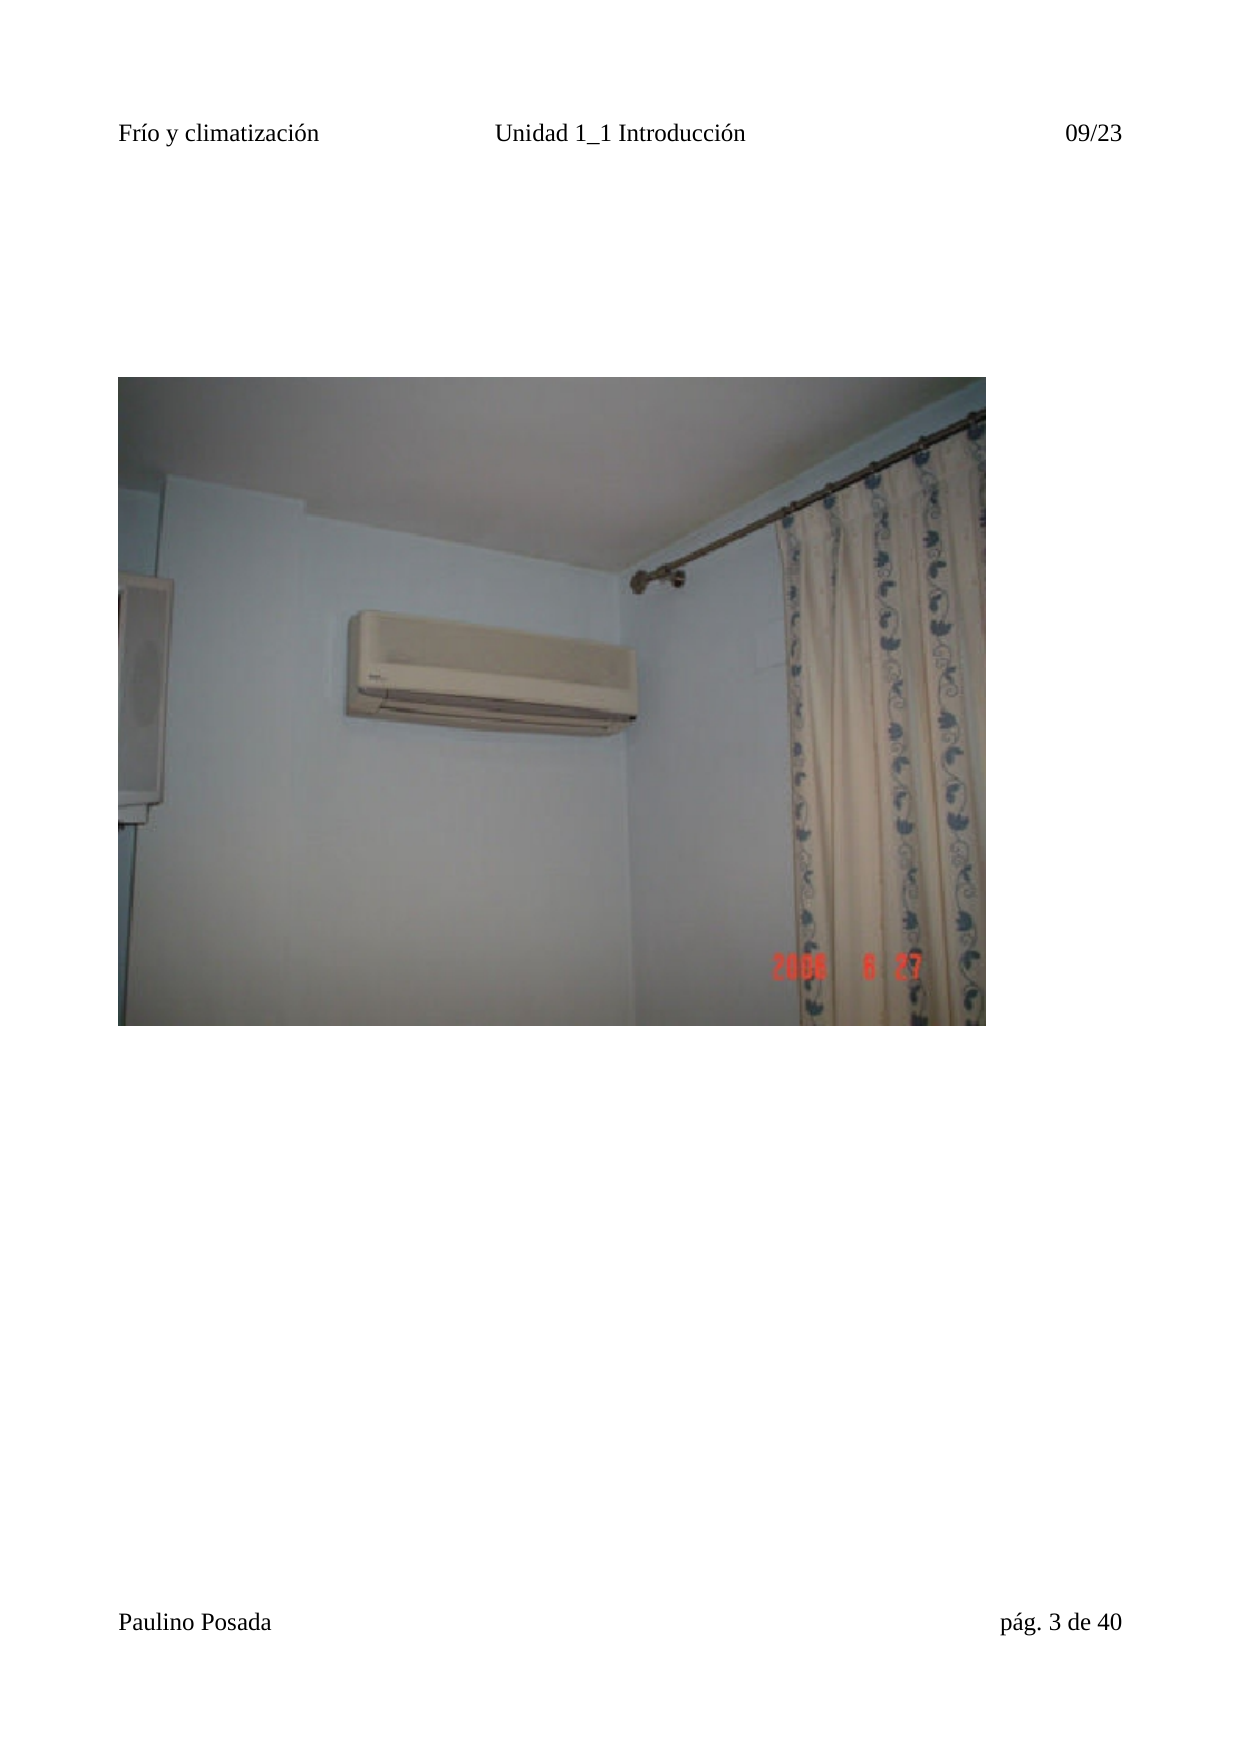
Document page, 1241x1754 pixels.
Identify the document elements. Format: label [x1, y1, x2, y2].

picture [118, 377, 986, 1026]
